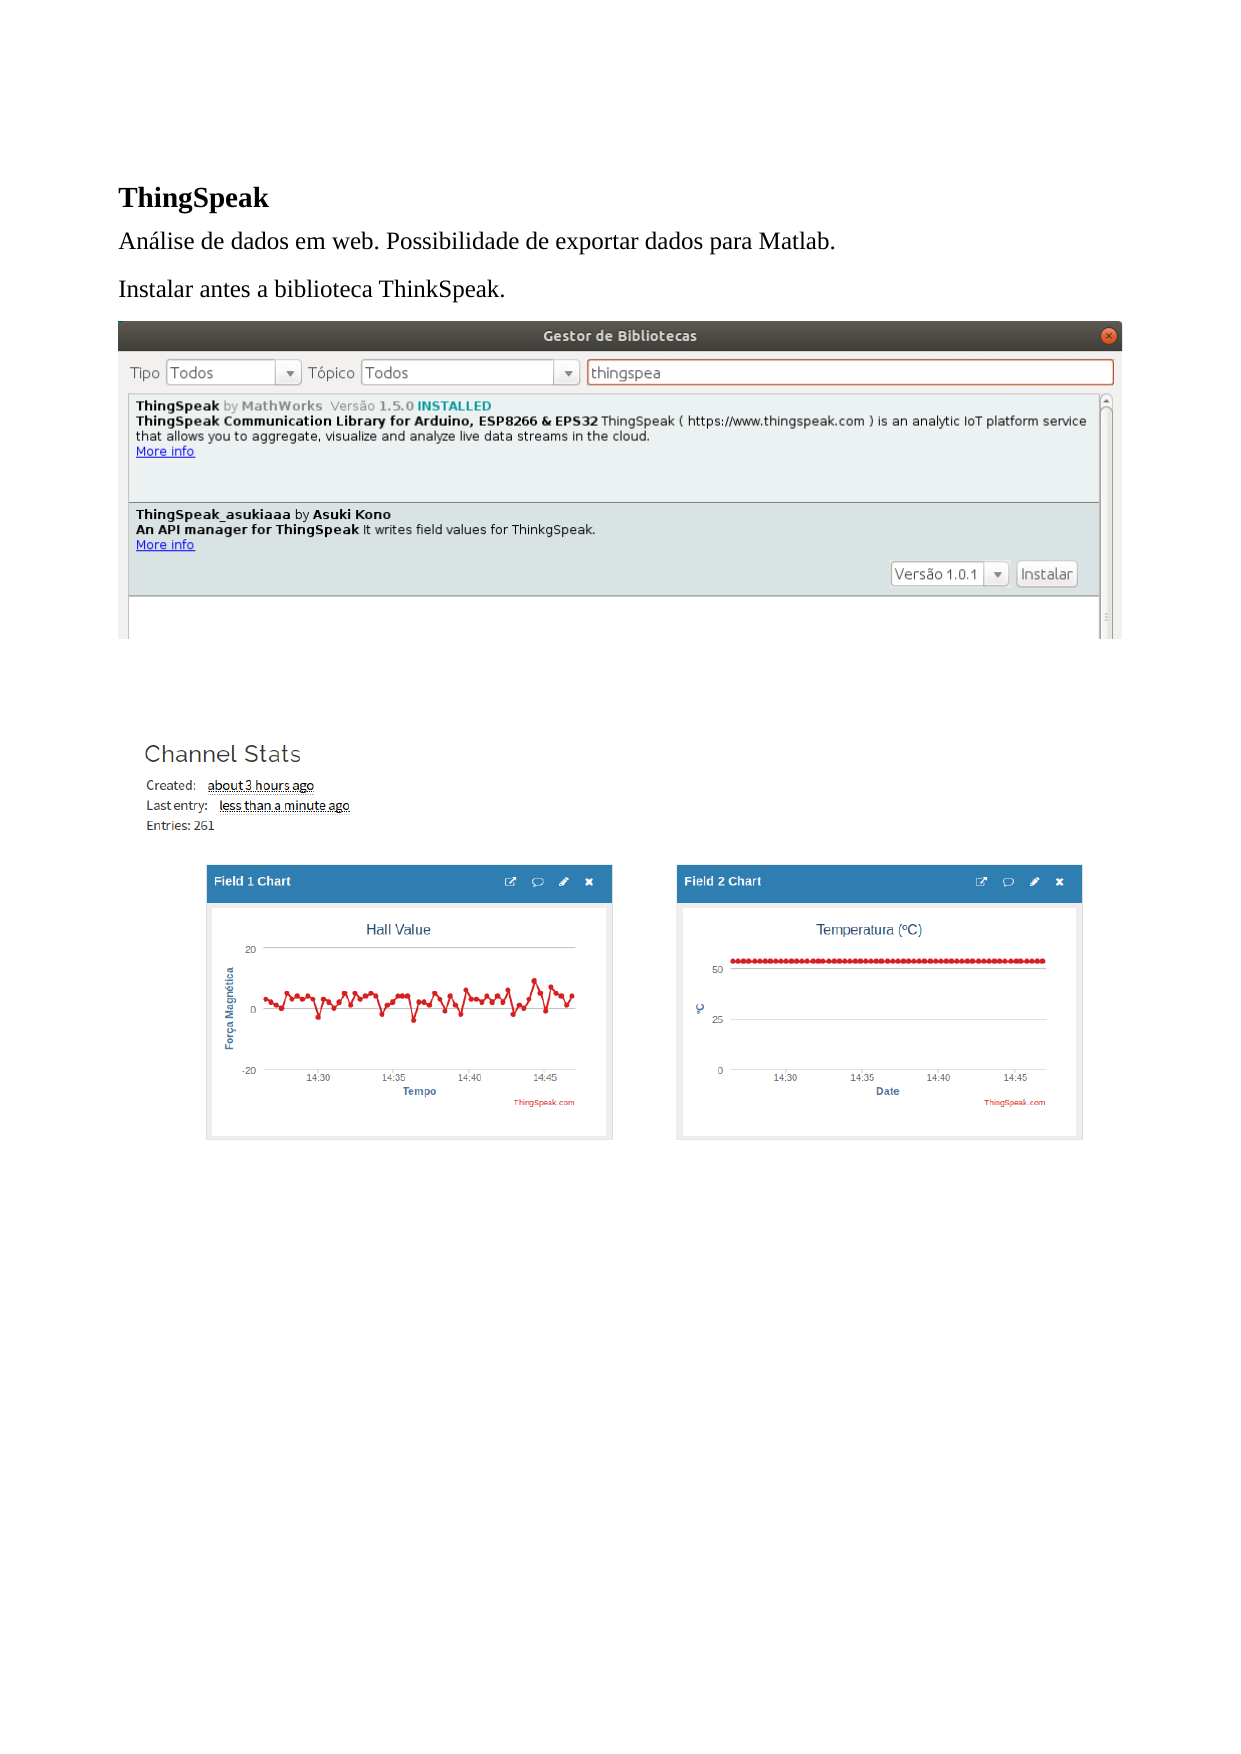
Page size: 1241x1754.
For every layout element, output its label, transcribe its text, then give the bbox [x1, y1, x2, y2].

subtitle ThingSpeak [118, 180, 1122, 214]
text Análise de dados em web. Possibilidade de exportar dados para Matlab. [118, 226, 1122, 255]
text Instalar antes a biblioteca ThinkSpeak. [118, 274, 1122, 303]
picture [118, 321, 1123, 639]
picture [118, 737, 1123, 1154]
